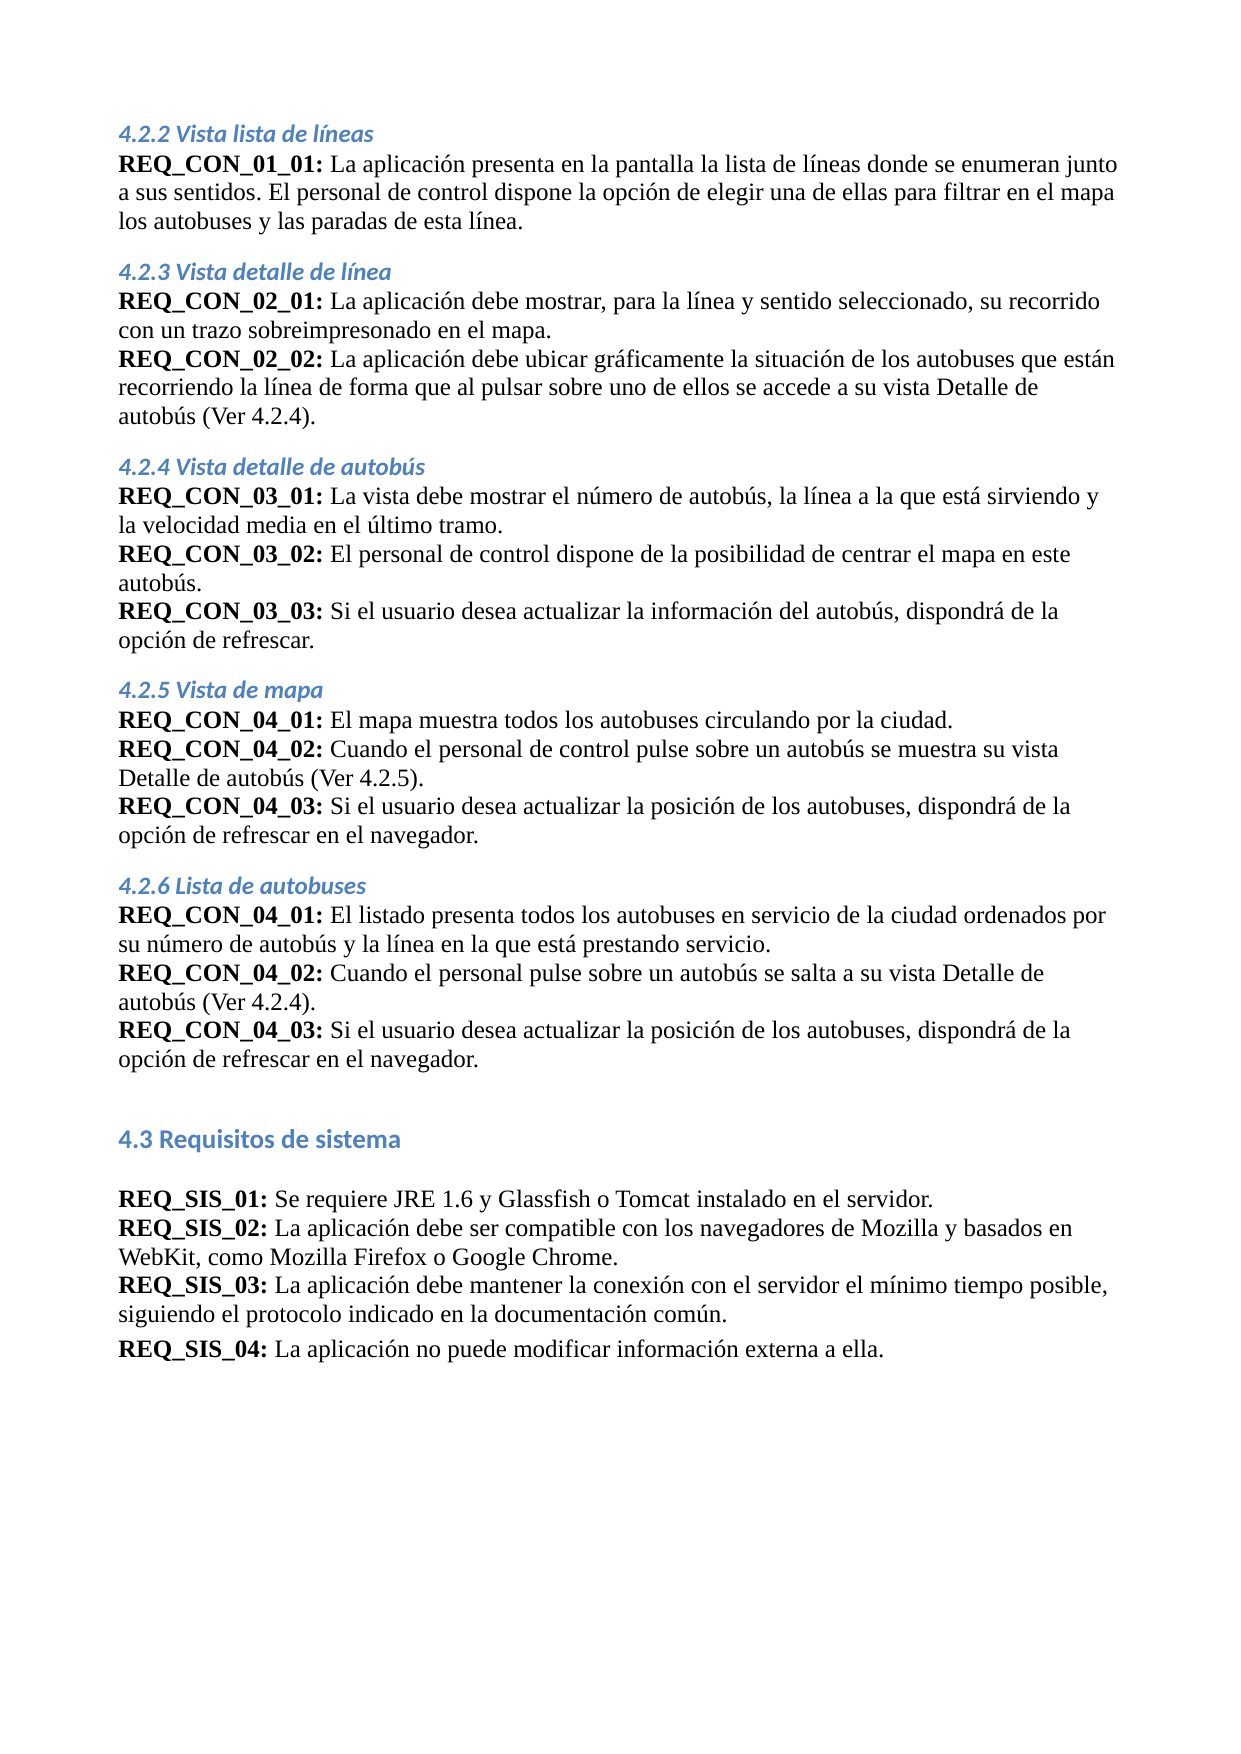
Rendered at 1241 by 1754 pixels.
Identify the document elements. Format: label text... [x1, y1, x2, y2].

subtitle 4.3 Requisitos de sistema [118, 1122, 1122, 1155]
text REQ_CON_04_01: El listado presenta todos los autobuses en servicio de la ciudad ordenados por su número de autobús y la línea en la que está prestando servicio. [118, 900, 1122, 958]
subtitle 4.2.5 Vista de mapa [118, 675, 1122, 705]
text REQ_CON_03_03: Si el usuario desea actualizar la información del autobús, dispondrá de la opción de refrescar. [118, 596, 1122, 654]
text REQ_CON_03_01: La vista debe mostrar el número de autobús, la línea a la que está sirviendo y la velocidad media en el último tramo. [118, 481, 1122, 539]
subtitle 4.2.2 Vista lista de líneas [118, 118, 1122, 149]
text REQ_SIS_01: Se requiere JRE 1.6 y Glassfish o Tomcat instalado en el servidor. [118, 1184, 1122, 1213]
text REQ_CON_04_02: Cuando el personal de control pulse sobre un autobús se muestra su vista Detalle de autobús (Ver 4.2.5). [118, 734, 1122, 791]
text REQ_SIS_03: La aplicación debe mantener la conexión con el servidor el mínimo tiempo posible, siguiendo el protocolo indicado en la documentación común. [118, 1270, 1122, 1328]
text REQ_SIS_02: La aplicación debe ser compatible con los navegadores de Mozilla y basados en WebKit, como Mozilla Firefox o Google Chrome. [118, 1213, 1122, 1270]
text REQ_CON_04_02: Cuando el personal pulse sobre un autobús se salta a su vista Detalle de autobús (Ver 4.2.4). [118, 958, 1122, 1015]
subtitle 4.2.4 Vista detalle de autobús [118, 451, 1122, 481]
text REQ_CON_02_01: La aplicación debe mostrar, para la línea y sentido seleccionado, su recorrido con un trazo sobreimpresonado en el mapa. [118, 286, 1122, 344]
text REQ_CON_04_03: Si el usuario desea actualizar la posición de los autobuses, dispondrá de la opción de refrescar en el navegador. [118, 791, 1122, 849]
subtitle 4.2.3 Vista detalle de línea [118, 256, 1122, 286]
text REQ_CON_04_01: El mapa muestra todos los autobuses circulando por la ciudad. [118, 705, 1122, 734]
text REQ_SIS_04: La aplicación no puede modificar información externa a ella. [118, 1328, 1122, 1363]
text REQ_CON_03_02: El personal de control dispone de la posibilidad de centrar el mapa en este autobús. [118, 539, 1122, 596]
text REQ_CON_01_01: La aplicación presenta en la pantalla la lista de líneas donde se enumeran junto a sus sentidos. El personal de control dispone la opción de elegir una de ellas para filtrar en el mapa los autobuses y las paradas de esta línea. [118, 149, 1122, 235]
text REQ_CON_02_02: La aplicación debe ubicar gráficamente la situación de los autobuses que están recorriendo la línea de forma que al pulsar sobre uno de ellos se accede a su vista Detalle de autobús (Ver 4.2.4). [118, 344, 1122, 430]
subtitle 4.2.6 Lista de autobuses [118, 870, 1122, 900]
text REQ_CON_04_03: Si el usuario desea actualizar la posición de los autobuses, dispondrá de la opción de refrescar en el navegador. [118, 1015, 1122, 1073]
